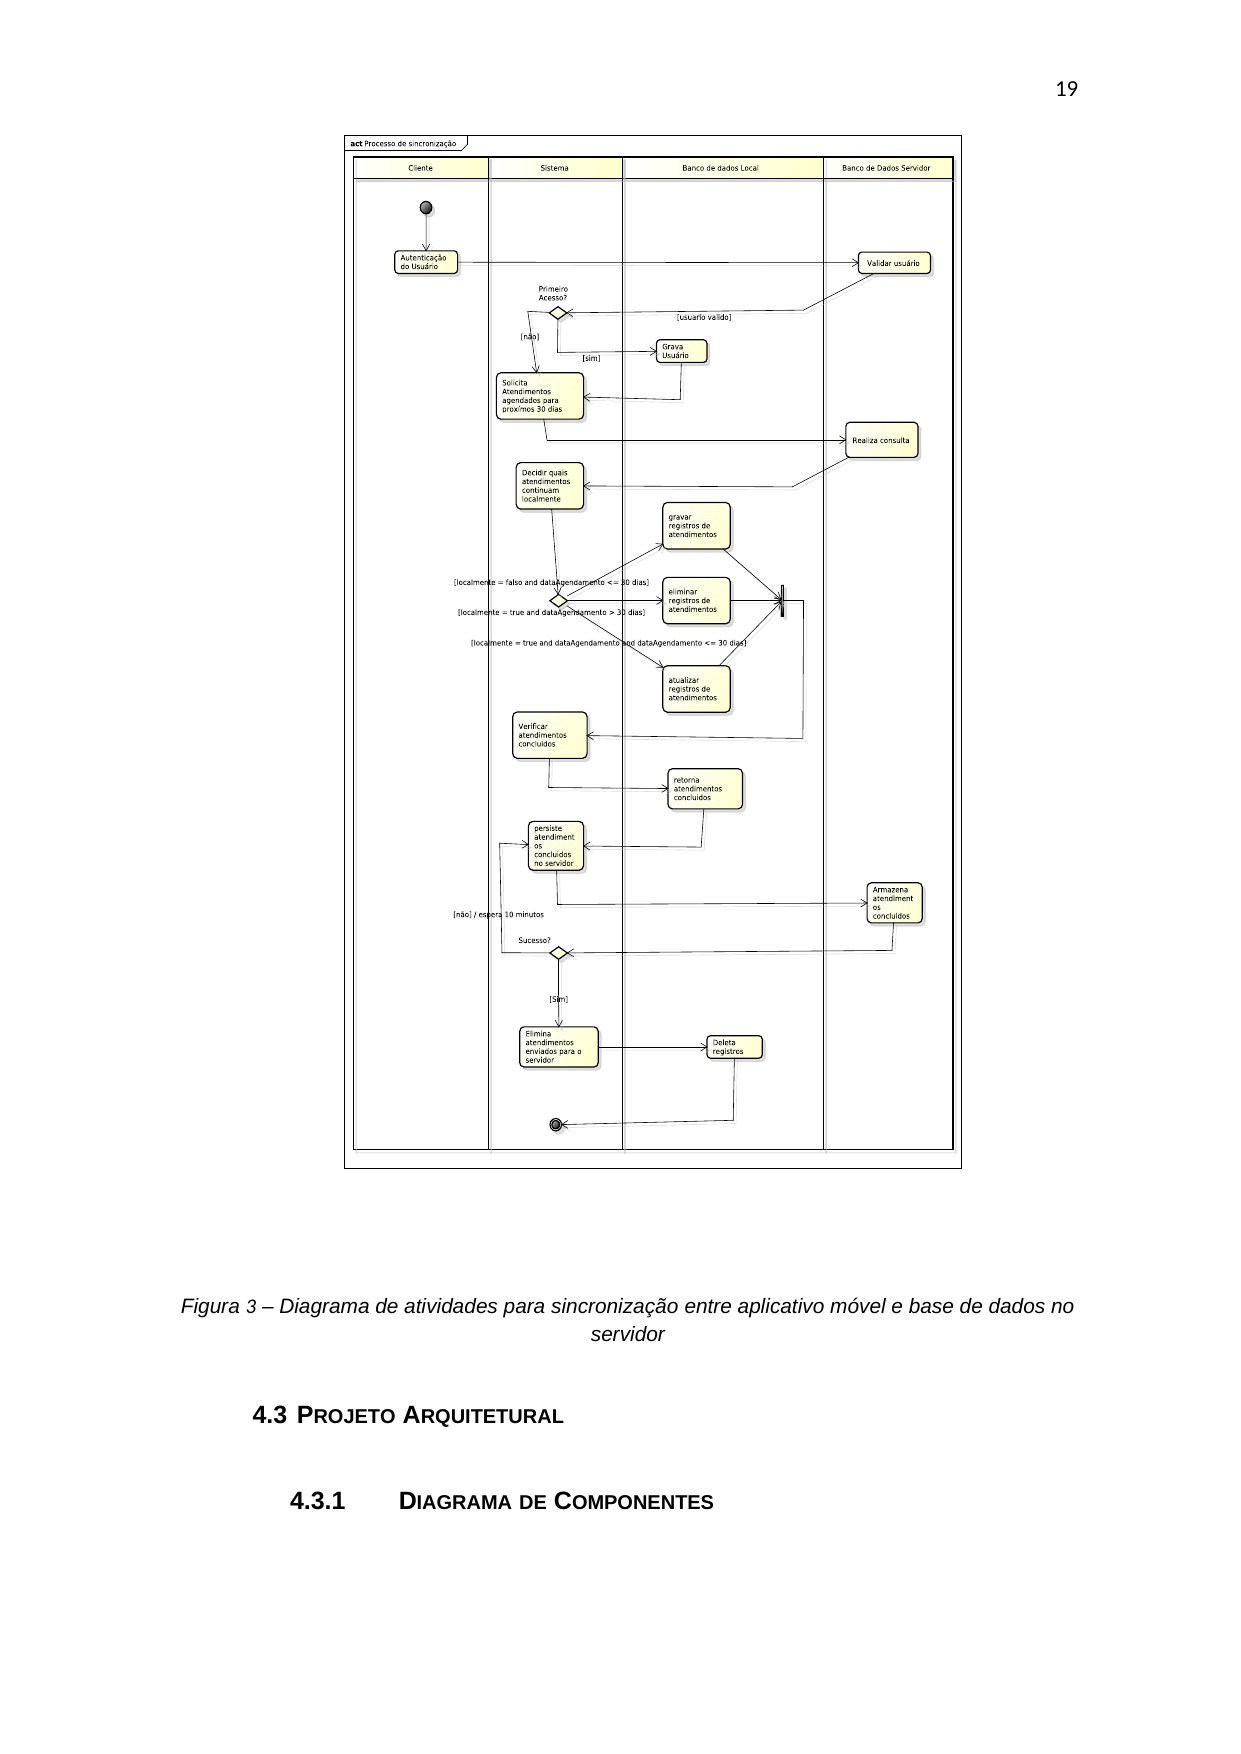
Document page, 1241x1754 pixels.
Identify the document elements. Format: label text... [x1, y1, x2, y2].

list Diagrama de Componentes [290, 1486, 1078, 1515]
text Figura 3 – Diagrama de atividades para sincronização entre aplicativo móvel e base de dados no servidor [177, 1293, 1078, 1346]
list Projeto Arquitetural [252, 1400, 1078, 1428]
